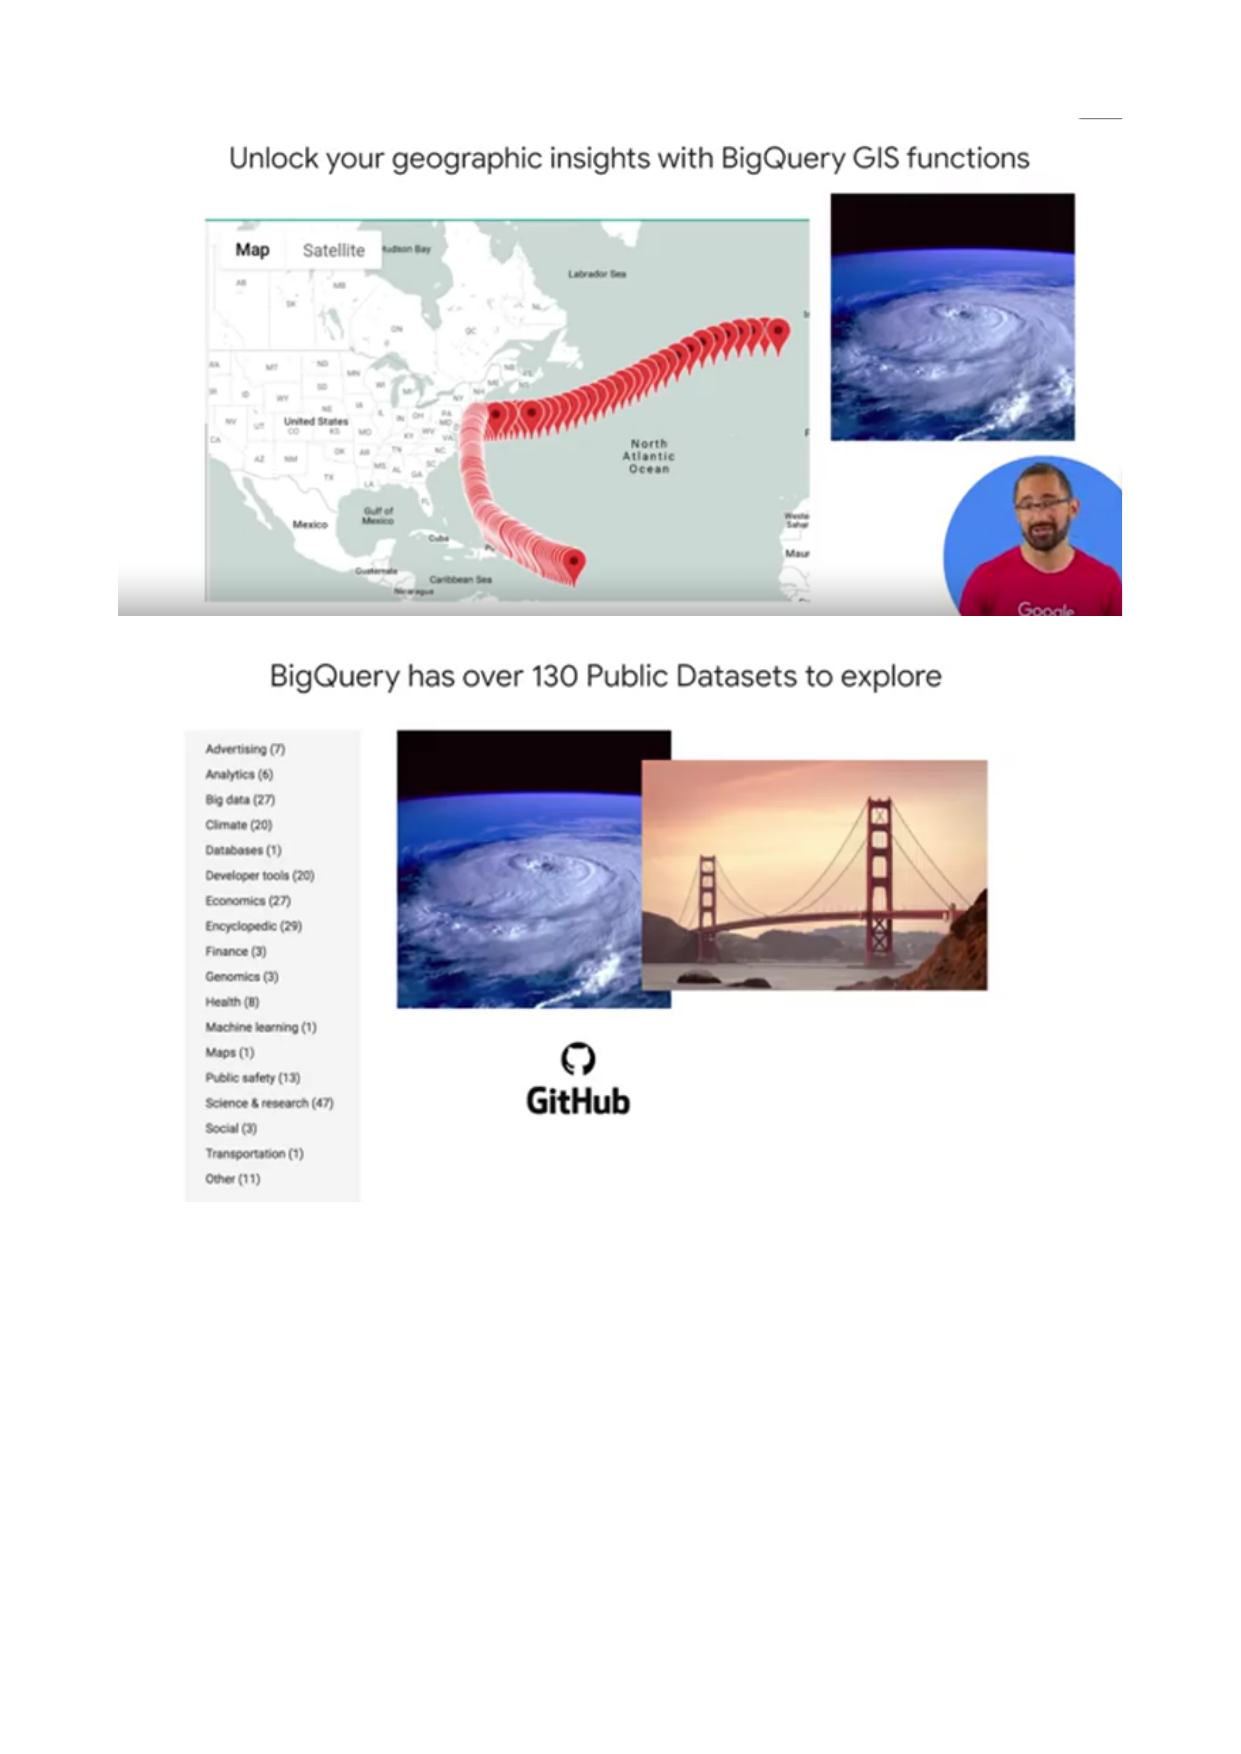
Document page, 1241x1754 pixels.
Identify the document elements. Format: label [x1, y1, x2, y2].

picture [118, 644, 1123, 1202]
picture [118, 118, 1123, 616]
